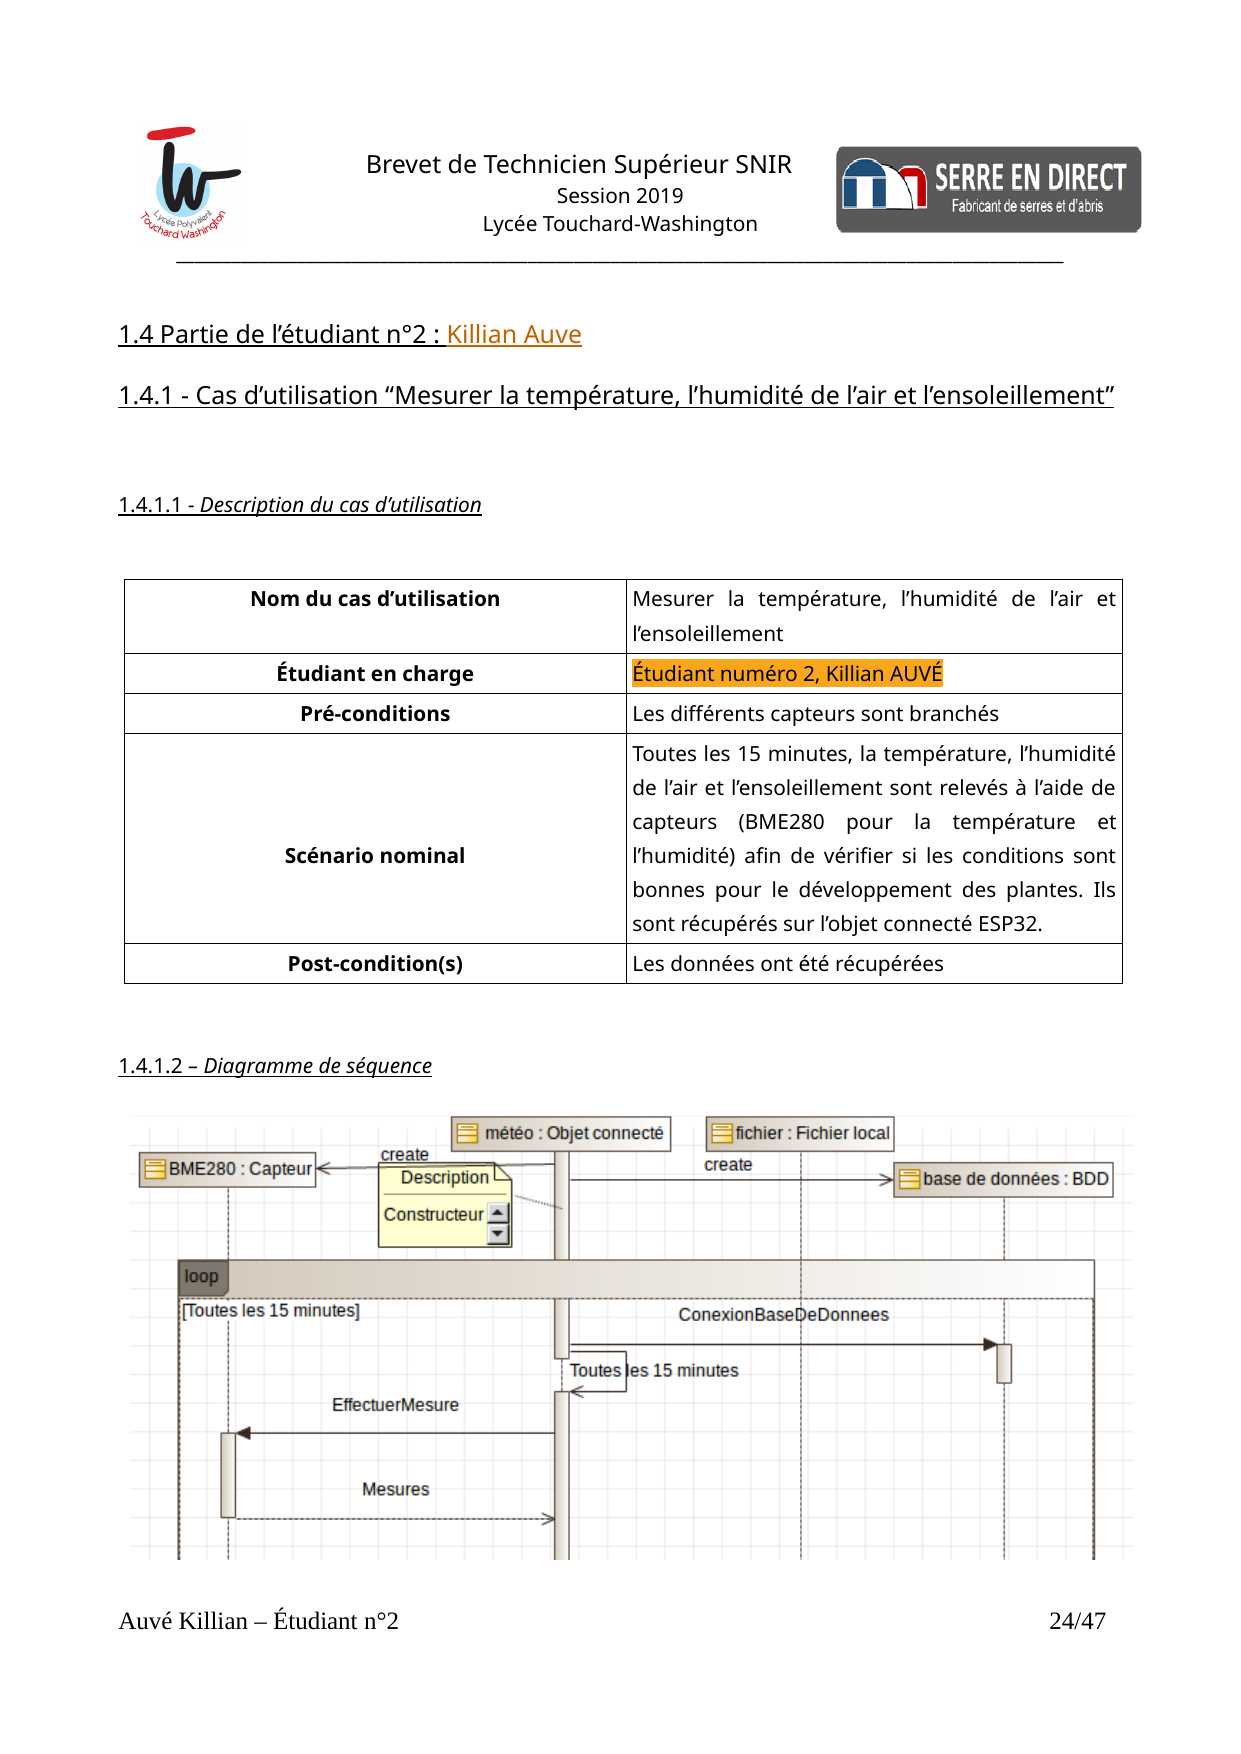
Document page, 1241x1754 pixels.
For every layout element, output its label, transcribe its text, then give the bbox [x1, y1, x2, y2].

picture [129, 1115, 1134, 1560]
picture [138, 123, 243, 241]
table_header Mesurer la température, l’humidité de l’air et l’ensoleillement [627, 580, 1122, 653]
table_cell Pré-conditions [125, 694, 626, 733]
table_cell Étudiant numéro 2, Killian AUVÉ [627, 654, 1122, 693]
subtitle 1.4.1.1 - Description du cas d’utilisation [118, 490, 1122, 519]
table_header Nom du cas d’utilisation [125, 580, 626, 653]
table_cell Étudiant en charge [125, 654, 626, 693]
picture [831, 144, 1145, 237]
table_cell Les données ont été récupérées [627, 944, 1122, 983]
table_cell Post-condition(s) [125, 944, 626, 983]
subtitle 1.4.1 - Cas d’utilisation “Mesurer la température, l’humidité de l’air et l’ensoleillement” [118, 378, 1122, 412]
table_cell Scénario nominal [125, 734, 626, 943]
table_cell Toutes les 15 minutes, la température, l’humidité de l’air et l’ensoleillement sont relevés à l’aide de capteurs (BME280 pour la température et l’humidité) afin de vérifier si les conditions sont bonnes pour le développement des plantes. Ils sont récupérés sur l’objet connecté ESP32. [627, 734, 1122, 943]
table_cell Les différents capteurs sont branchés [627, 694, 1122, 733]
subtitle 1.4 Partie de l’étudiant n°2 : Killian Auve [118, 317, 1122, 351]
subtitle 1.4.1.2 – Diagramme de séquence [118, 1051, 1122, 1080]
